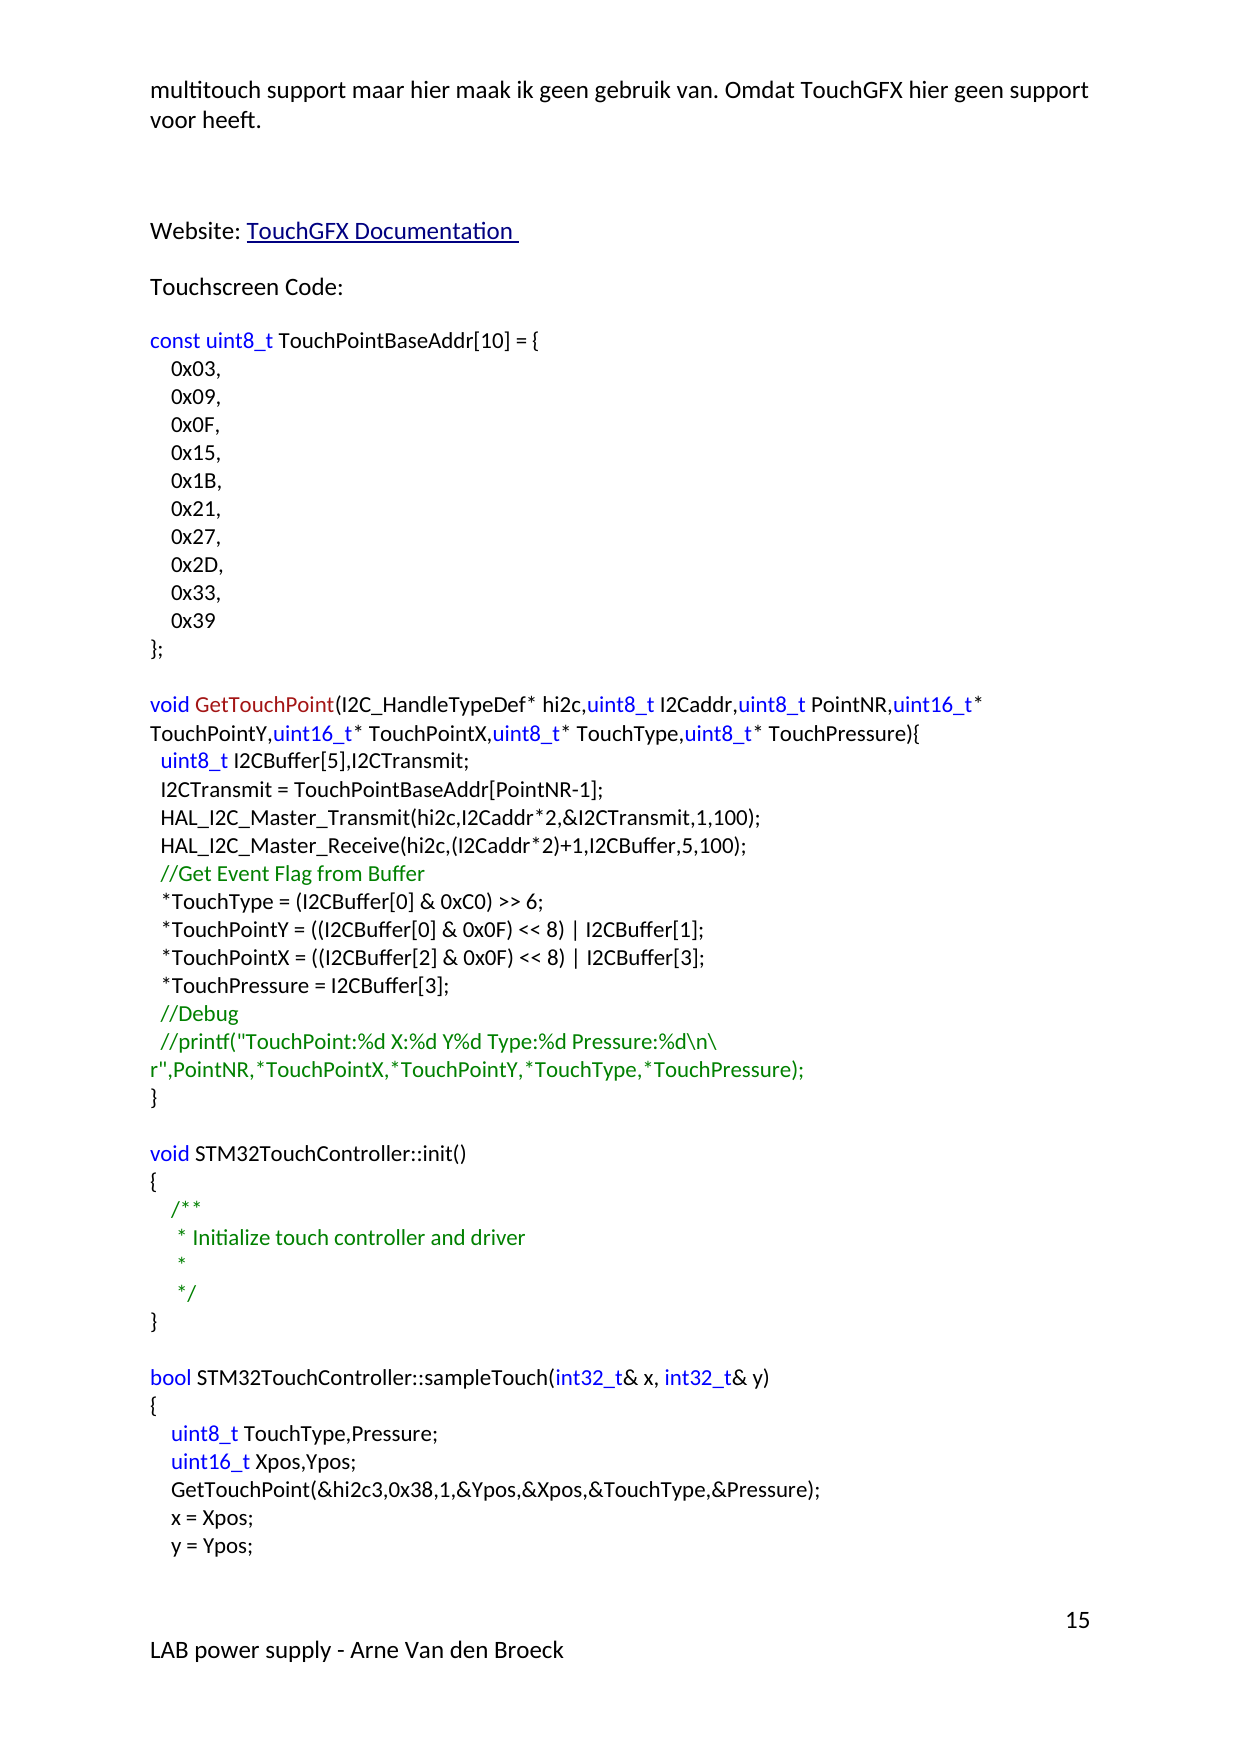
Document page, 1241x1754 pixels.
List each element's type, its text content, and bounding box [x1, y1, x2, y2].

text const uint8_t TouchPointBaseAddr[10] = { 0x03, 0x09, 0x0F, 0x15, 0x1B, 0x21, 0x27, 0x2D, 0x33, 0x39 }; void GetTouchPoint(I2C_HandleTypeDef* hi2c,uint8_t I2Caddr,uint8_t PointNR,uint16_t* TouchPointY,uint16_t* TouchPointX,uint8_t* TouchType,uint8_t* TouchPressure){ uint8_t I2CBuffer[5],I2CTransmit; I2CTransmit = TouchPointBaseAddr[PointNR-1]; HAL_I2C_Master_Transmit(hi2c,I2Caddr*2,&I2CTransmit,1,100); HAL_I2C_Master_Receive(hi2c,(I2Caddr*2)+1,I2CBuffer,5,100); //Get Event Flag from Buffer *TouchType = (I2CBuffer[0] & 0xC0) >> 6; *TouchPointY = ((I2CBuffer[0] & 0x0F) << 8) | I2CBuffer[1]; *TouchPointX = ((I2CBuffer[2] & 0x0F) << 8) | I2CBuffer[3]; *TouchPressure = I2CBuffer[3]; //Debug //printf("TouchPoint:%d X:%d Y%d Type:%d Pressure:%d\n\r",PointNR,*TouchPointX,*TouchPointY,*TouchType,*TouchPressure); } void STM32TouchController::init() { /** * Initialize touch controller and driver * */ } bool STM32TouchController::sampleTouch(int32_t& x, int32_t& y) { uint8_t TouchType,Pressure; uint16_t Xpos,Ypos; GetTouchPoint(&hi2c3,0x38,1,&Ypos,&Xpos,&TouchType,&Pressure); x = Xpos; y = Ypos; [150, 326, 1090, 1587]
text Website: TouchGFX Documentation [150, 215, 1090, 246]
text Touchscreen Code: [150, 271, 1090, 301]
text multitouch support maar hier maak ik geen gebruik van. Omdat TouchGFX hier geen support voor heeft. [150, 74, 1090, 135]
